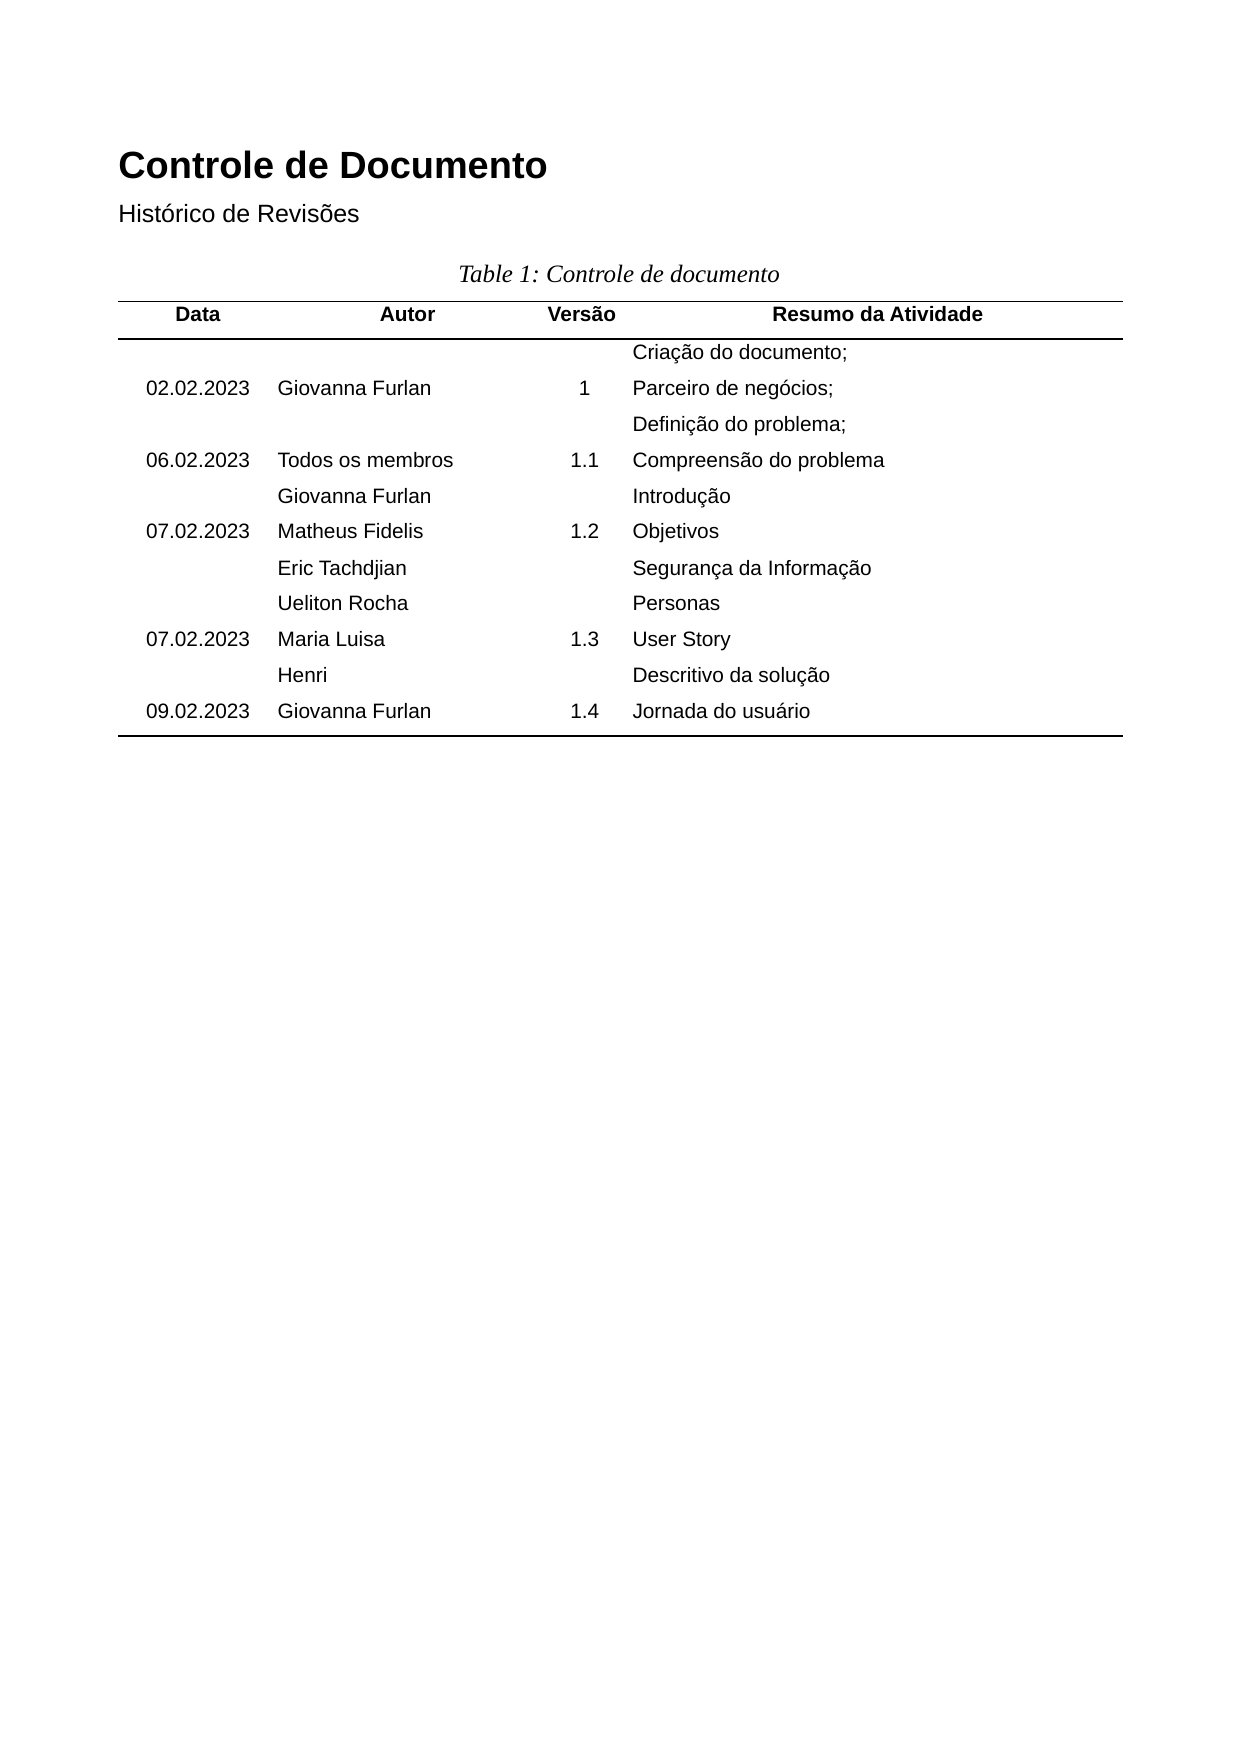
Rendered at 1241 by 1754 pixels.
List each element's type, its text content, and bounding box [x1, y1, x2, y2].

table_cell 1.3 [537, 591, 632, 699]
table_cell Todos os membros [278, 448, 537, 483]
table_cell Compreensão do problema [632, 448, 1123, 483]
table_cell Introdução Objetivos Segurança da Informação [632, 484, 1123, 591]
table_cell 07.02.2023 [118, 484, 277, 591]
table_cell 1.2 [537, 484, 632, 591]
table_cell Criação do documento; Parceiro de negócios; Definição do problema; [632, 340, 1123, 447]
table_cell Personas User Story Descritivo da solução [632, 591, 1123, 699]
table_cell 1.1 [537, 448, 632, 483]
table_cell Ueliton Rocha Maria Luisa Henri [278, 591, 537, 699]
table_cell 09.02.2023 [118, 699, 277, 735]
table_header Autor [278, 302, 537, 338]
table_cell Giovanna Furlan [278, 699, 537, 735]
table_cell 1 [537, 340, 632, 447]
table_header Data [118, 302, 277, 338]
table_cell 1.4 [537, 699, 632, 735]
table_cell Giovanna Furlan [278, 340, 537, 447]
table_header Versão [537, 302, 632, 338]
text Table 1: Controle de documento [118, 259, 1122, 288]
table_cell Giovanna Furlan Matheus Fidelis Eric Tachdjian [278, 484, 537, 591]
subtitle Controle de Documento [118, 143, 1122, 187]
subtitle Histórico de Revisões [118, 199, 1122, 228]
table_cell 02.02.2023 [118, 340, 277, 447]
table_header Resumo da Atividade [632, 302, 1123, 338]
table_cell Jornada do usuário [632, 699, 1123, 735]
table_cell 07.02.2023 [118, 591, 277, 699]
table_cell 06.02.2023 [118, 448, 277, 483]
